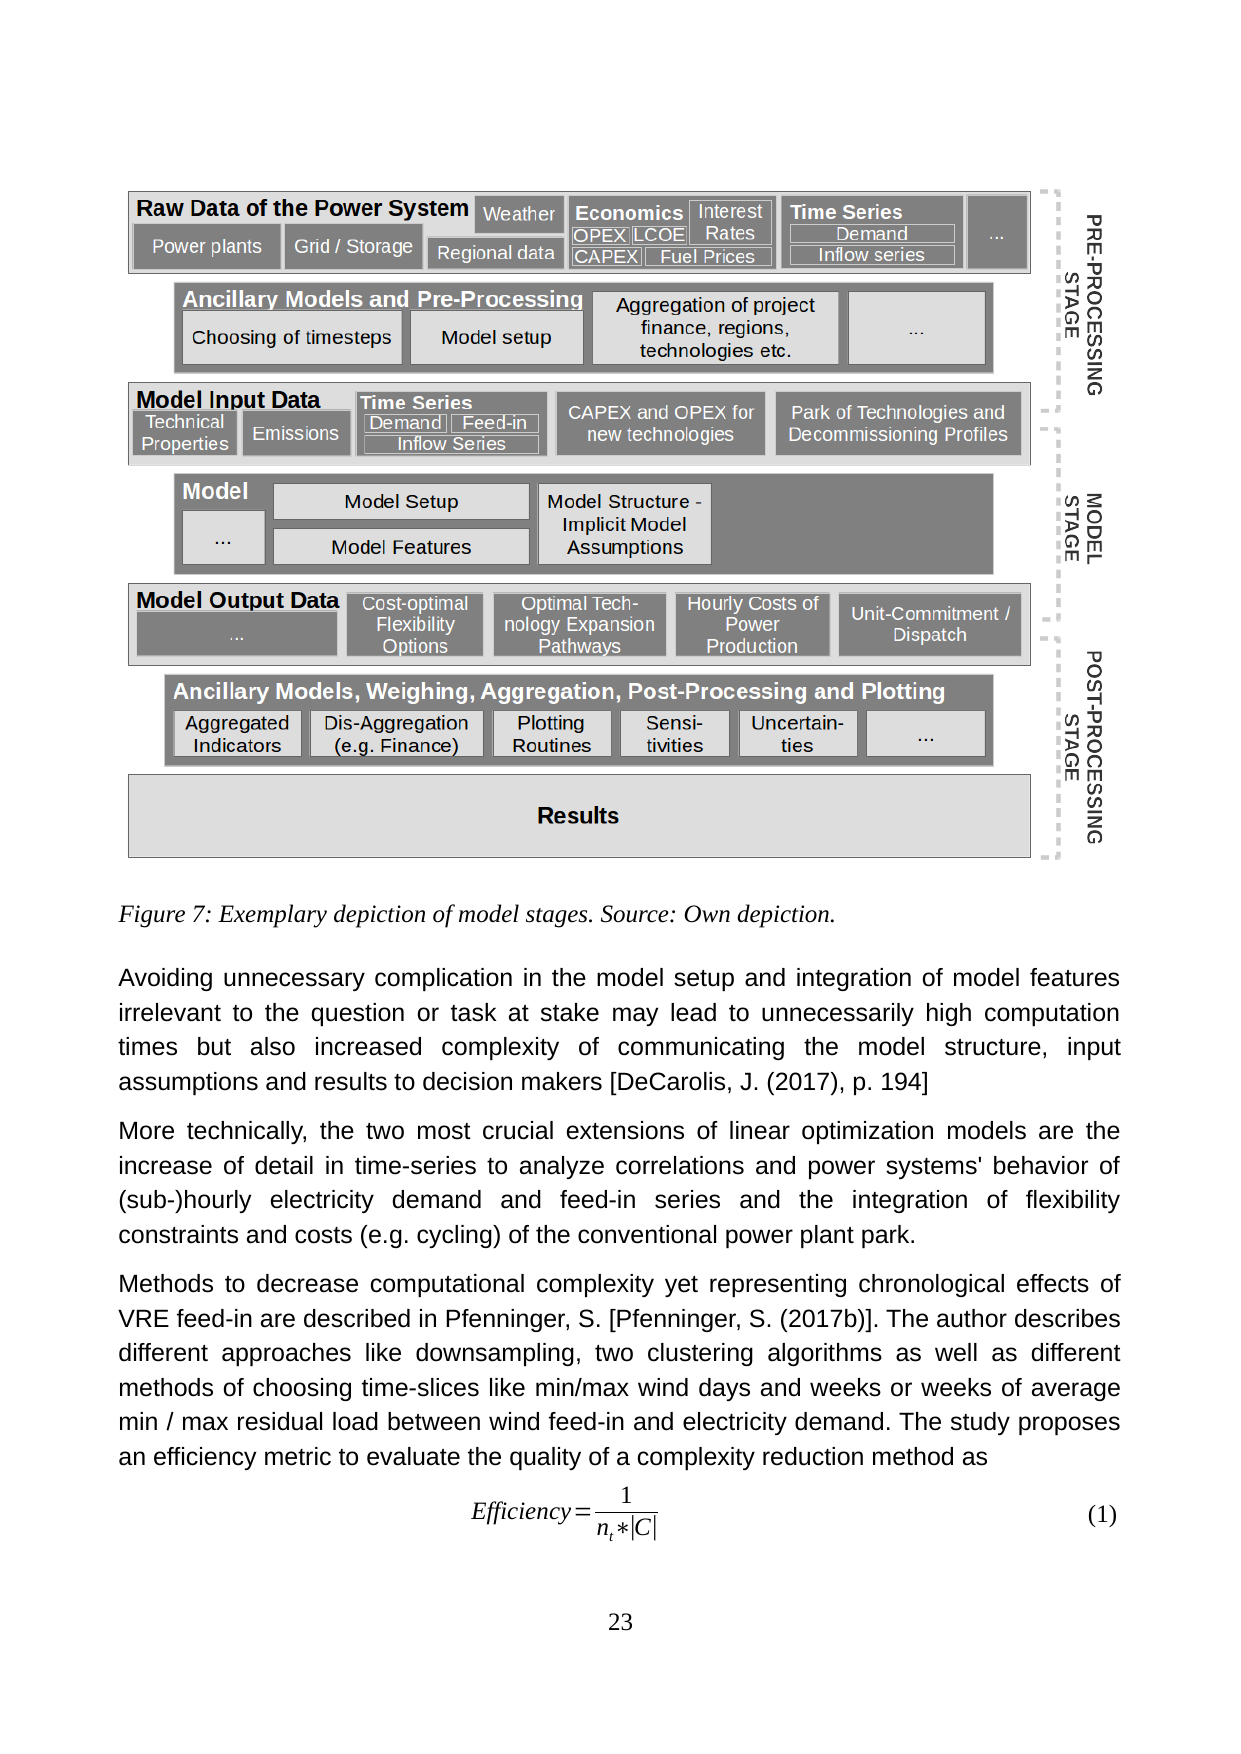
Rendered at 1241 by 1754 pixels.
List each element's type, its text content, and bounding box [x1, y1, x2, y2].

table_header (1) [1011, 1476, 1122, 1551]
table_header [118, 1476, 1011, 1551]
text Methods to decrease computational complexity yet representing chronological effects of VRE feed-in are described in Pfenninger, S. [Pfenninger, S. (2017b)]. The author describes different approaches like downsampling, two clustering algorithms as well as different methods of choosing time-slices like min/max wind days and weeks or weeks of average min / max residual load between wind feed-in and electricity demand. The study proposes an efficiency metric to evaluate the quality of a complexity reduction method as [118, 1269, 1122, 1470]
text Avoiding unnecessary complication in the model setup and integration of model features irrelevant to the question or task at stake may lead to unnecessarily high computation times but also increased complexity of communicating the model structure, input assumptions and results to decision makers [DeCarolis, J. (2017), p. 194] [118, 928, 1122, 1096]
text More technically, the two most crucial extensions of linear optimization models are the increase of detail in time-series to analyze correlations and power systems' behavior of (sub-)hourly electricity demand and feed-in series and the integration of flexibility constraints and costs (e.g. cycling) of the conventional power plant park. [118, 1116, 1122, 1248]
text [118, 118, 1122, 145]
text Figure 7: Exemplary depiction of model stages. Source: Own depiction. [118, 899, 1122, 928]
picture [118, 145, 1123, 899]
